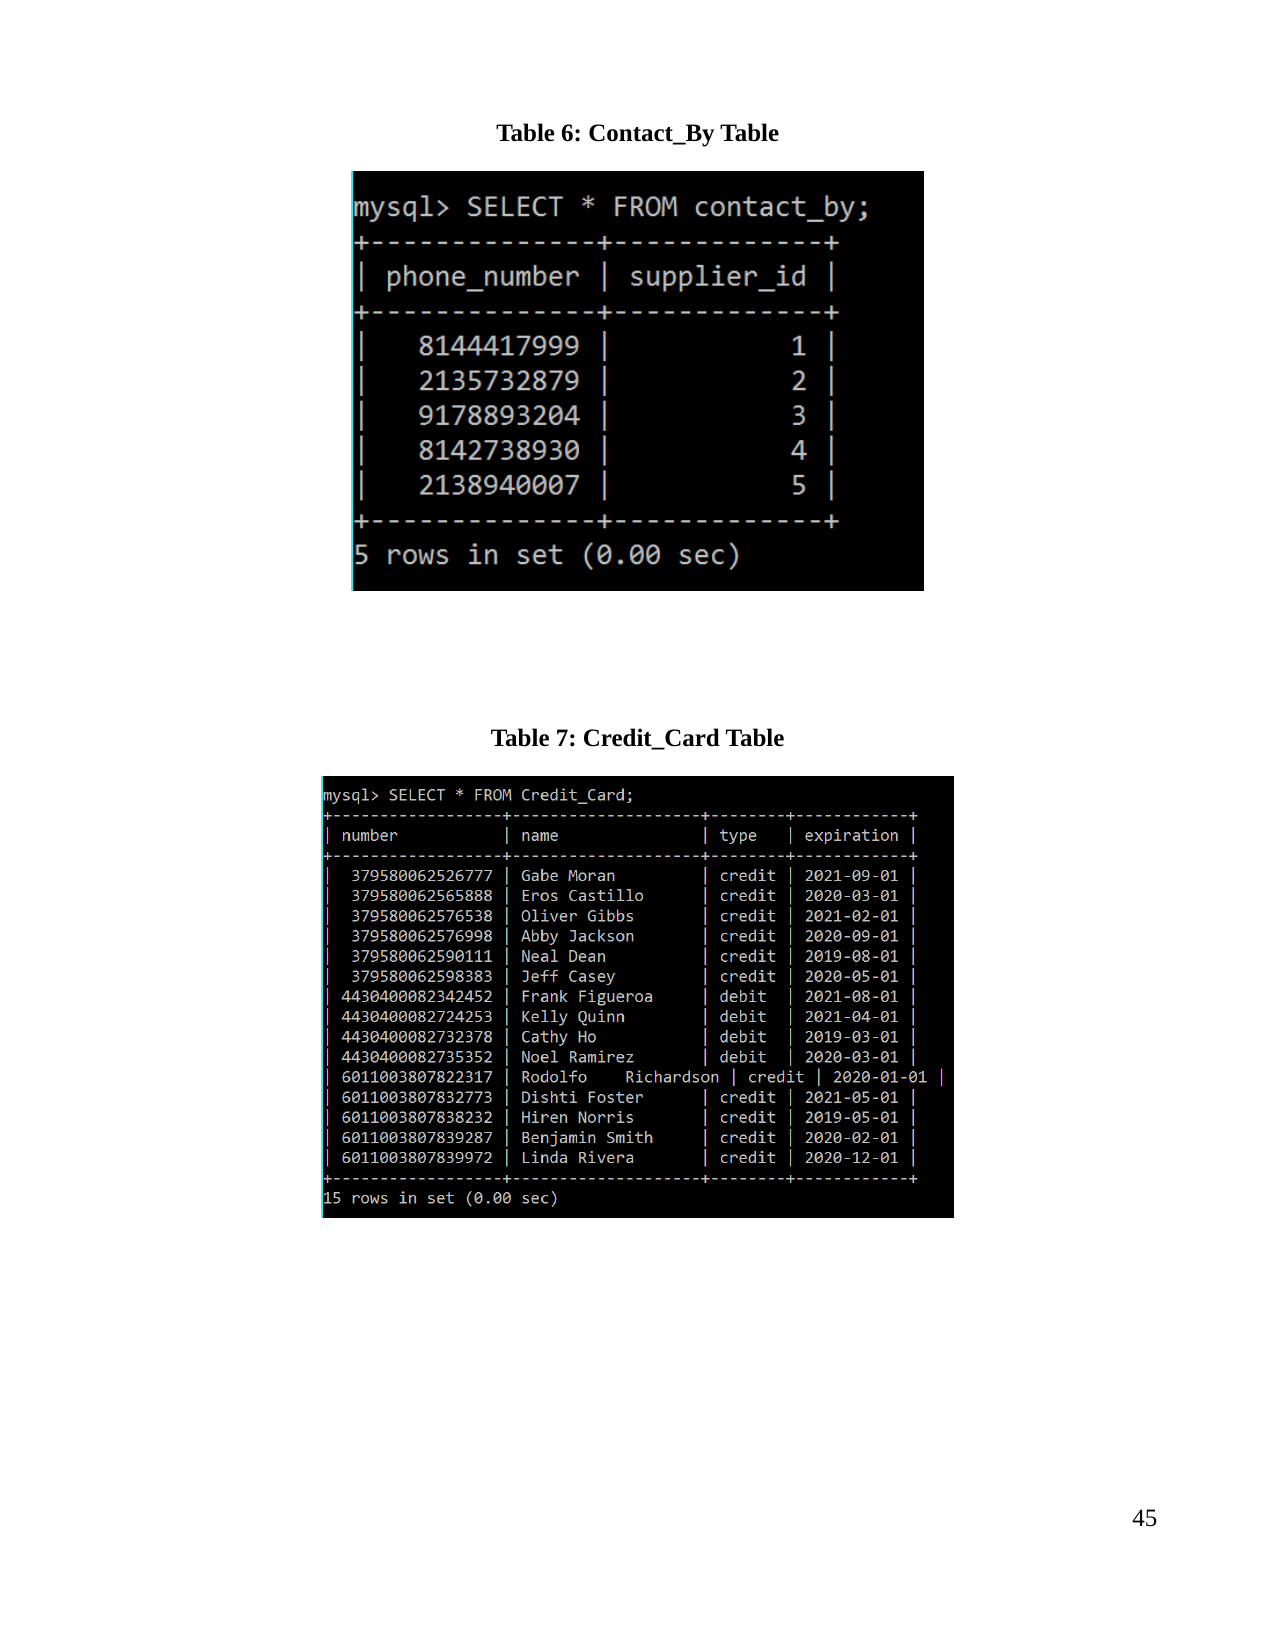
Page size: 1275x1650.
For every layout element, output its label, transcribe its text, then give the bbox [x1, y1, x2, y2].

picture [321, 776, 954, 1218]
picture [351, 171, 924, 591]
text Table 6: Contact_By Table [118, 118, 1157, 147]
text Table 7: Credit_Card Table [118, 723, 1157, 752]
